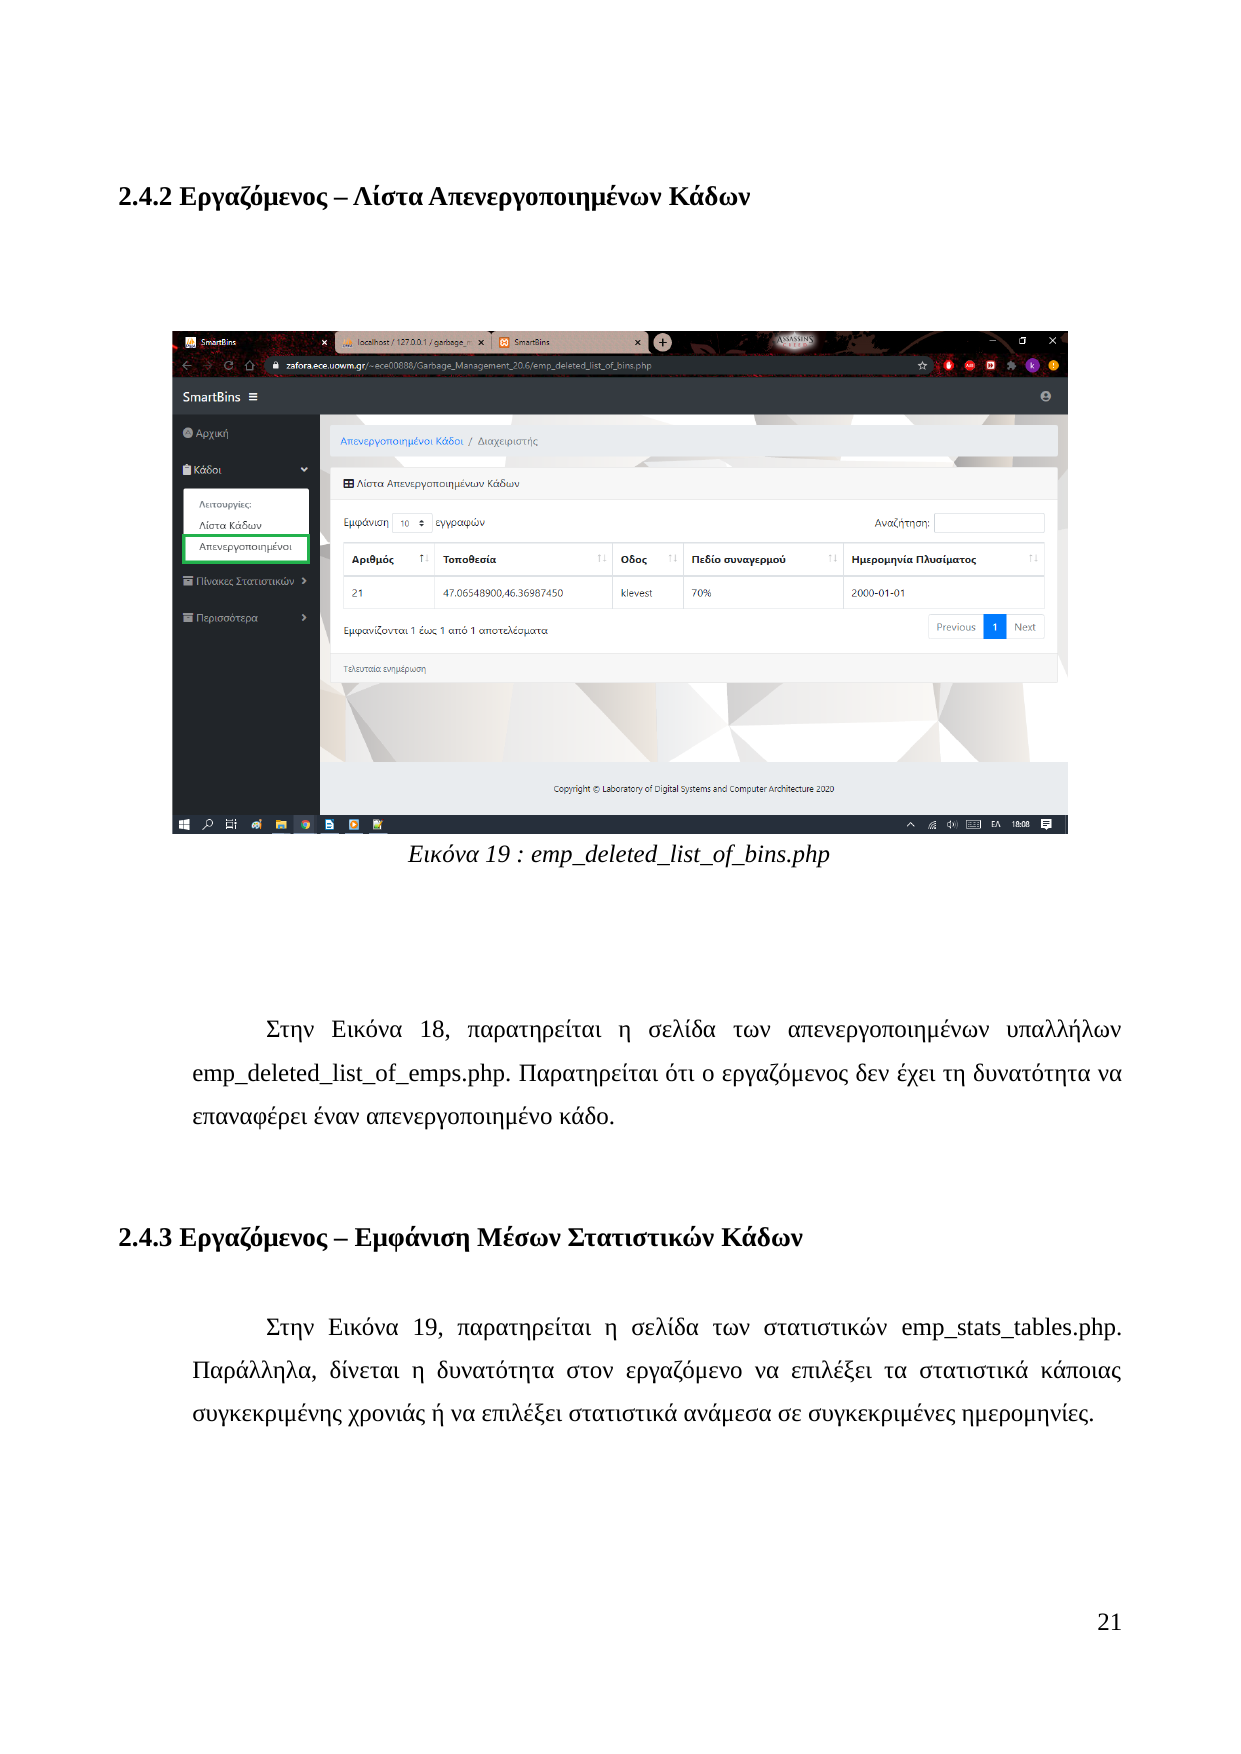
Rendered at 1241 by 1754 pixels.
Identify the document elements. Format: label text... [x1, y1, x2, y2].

picture [172, 331, 1069, 834]
text Εικόνα 19 : emp_deleted_list_of_bins.php [172, 834, 1068, 867]
text Στην Εικόνα 18, παρατηρείται η σελίδα των απενεργοποιημένων υπαλλήλων emp_deleted_list_of_emps.php. Παρατηρείται ότι ο εργαζόμενος δεν έχει τη δυνατότητα να επαναφέρει έναν απενεργοποιημένο κάδο. [192, 1014, 1122, 1129]
text Στην Εικόνα 19, παρατηρείται η σελίδα των στατιστικών emp_stats_tables.php. Παράλληλα, δίνεται η δυνατότητα στον εργαζόμενο να επιλέξει τα στατιστικά κάποιας συγκεκριμένης χρονιάς ή να επιλέξει στατιστικά ανάμεσα σε συγκεκριμένες ημερομηνίες. [192, 1312, 1122, 1427]
subtitle 2.4.3 Εργαζόμενος – Εμφάνιση Μέσων Στατιστικών Κάδων [118, 1221, 1122, 1252]
subtitle 2.4.2 Εργαζόμενος – Λίστα Απενεργοποιημένων Κάδων [118, 180, 1122, 211]
